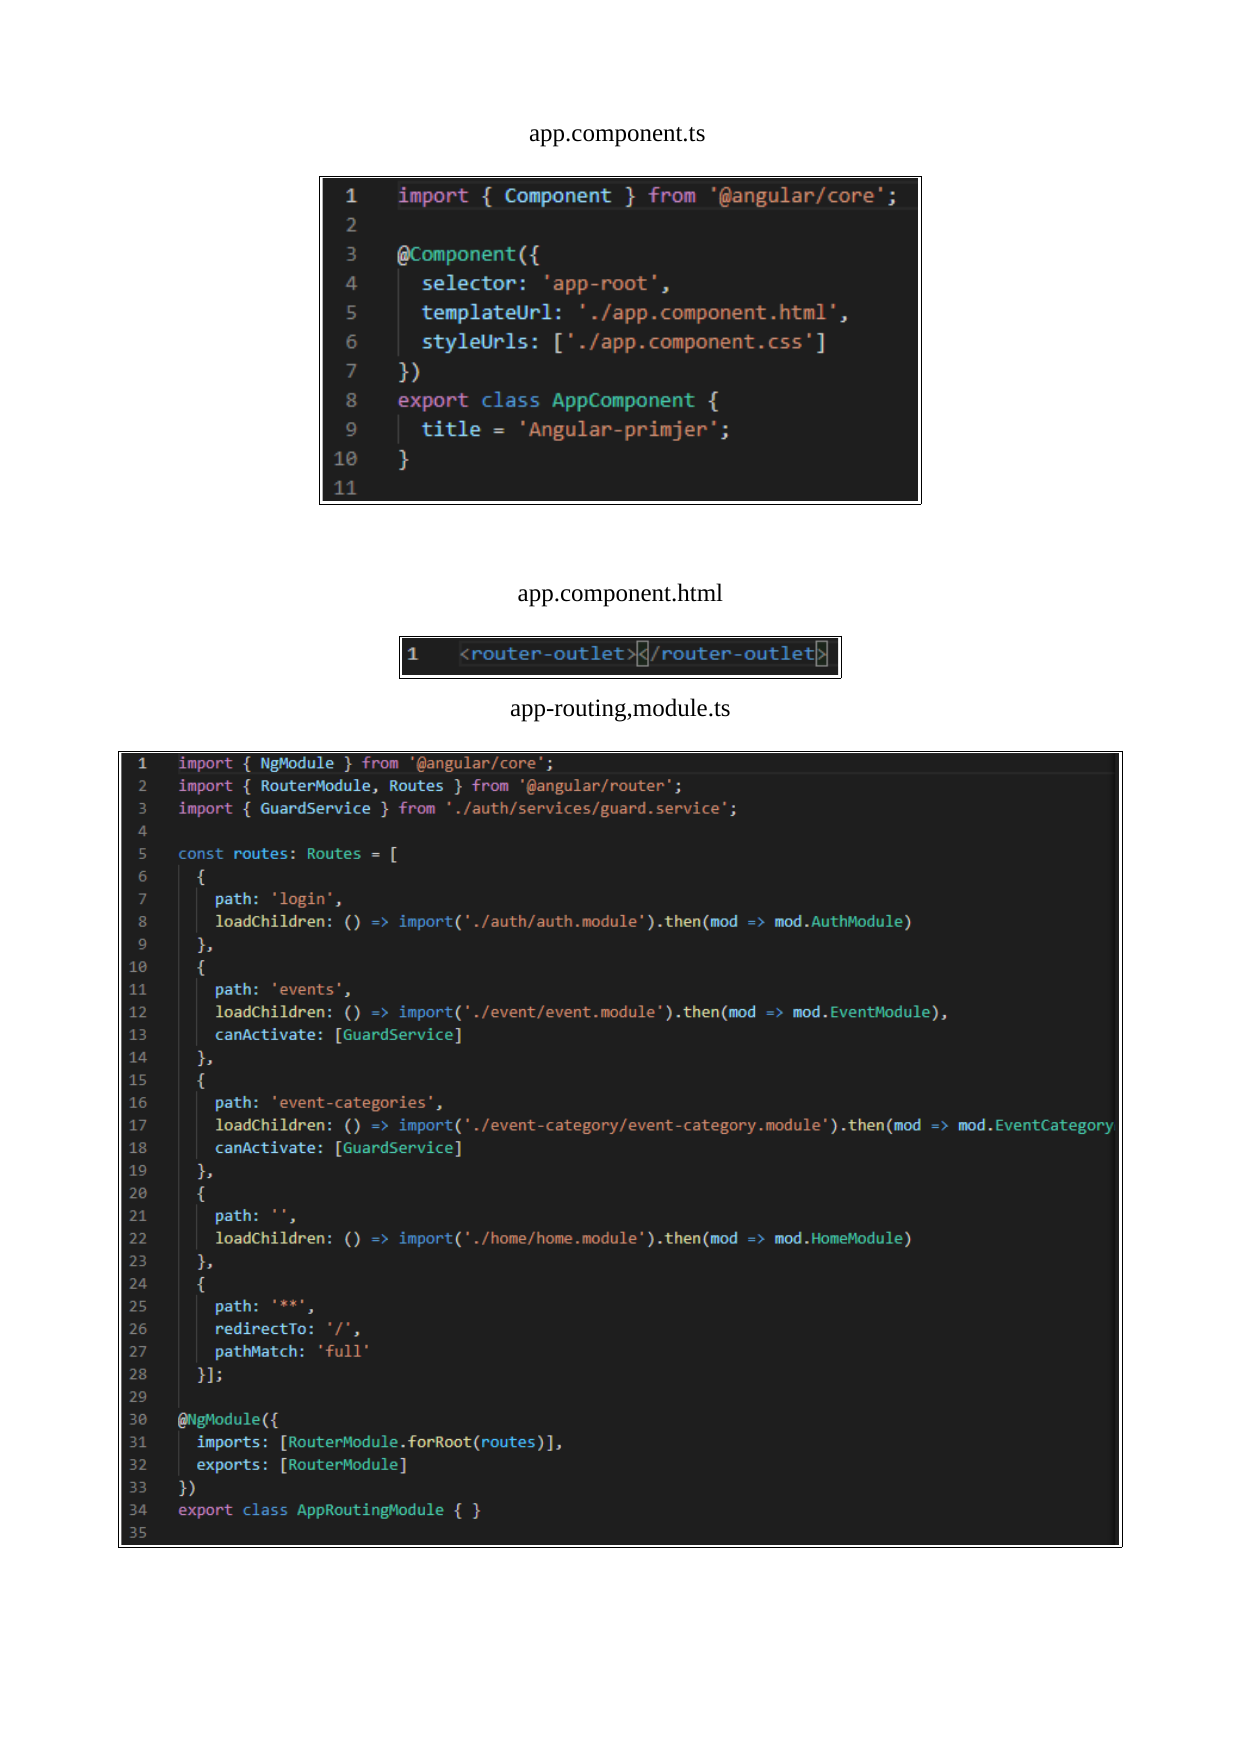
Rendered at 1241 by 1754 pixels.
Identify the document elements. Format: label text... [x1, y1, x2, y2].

text app-routing,module.ts [118, 693, 1122, 722]
picture [322, 178, 918, 501]
text app.component.html [118, 578, 1122, 607]
picture [121, 753, 1119, 1545]
text app.component.ts [118, 118, 1122, 147]
picture [402, 638, 839, 675]
